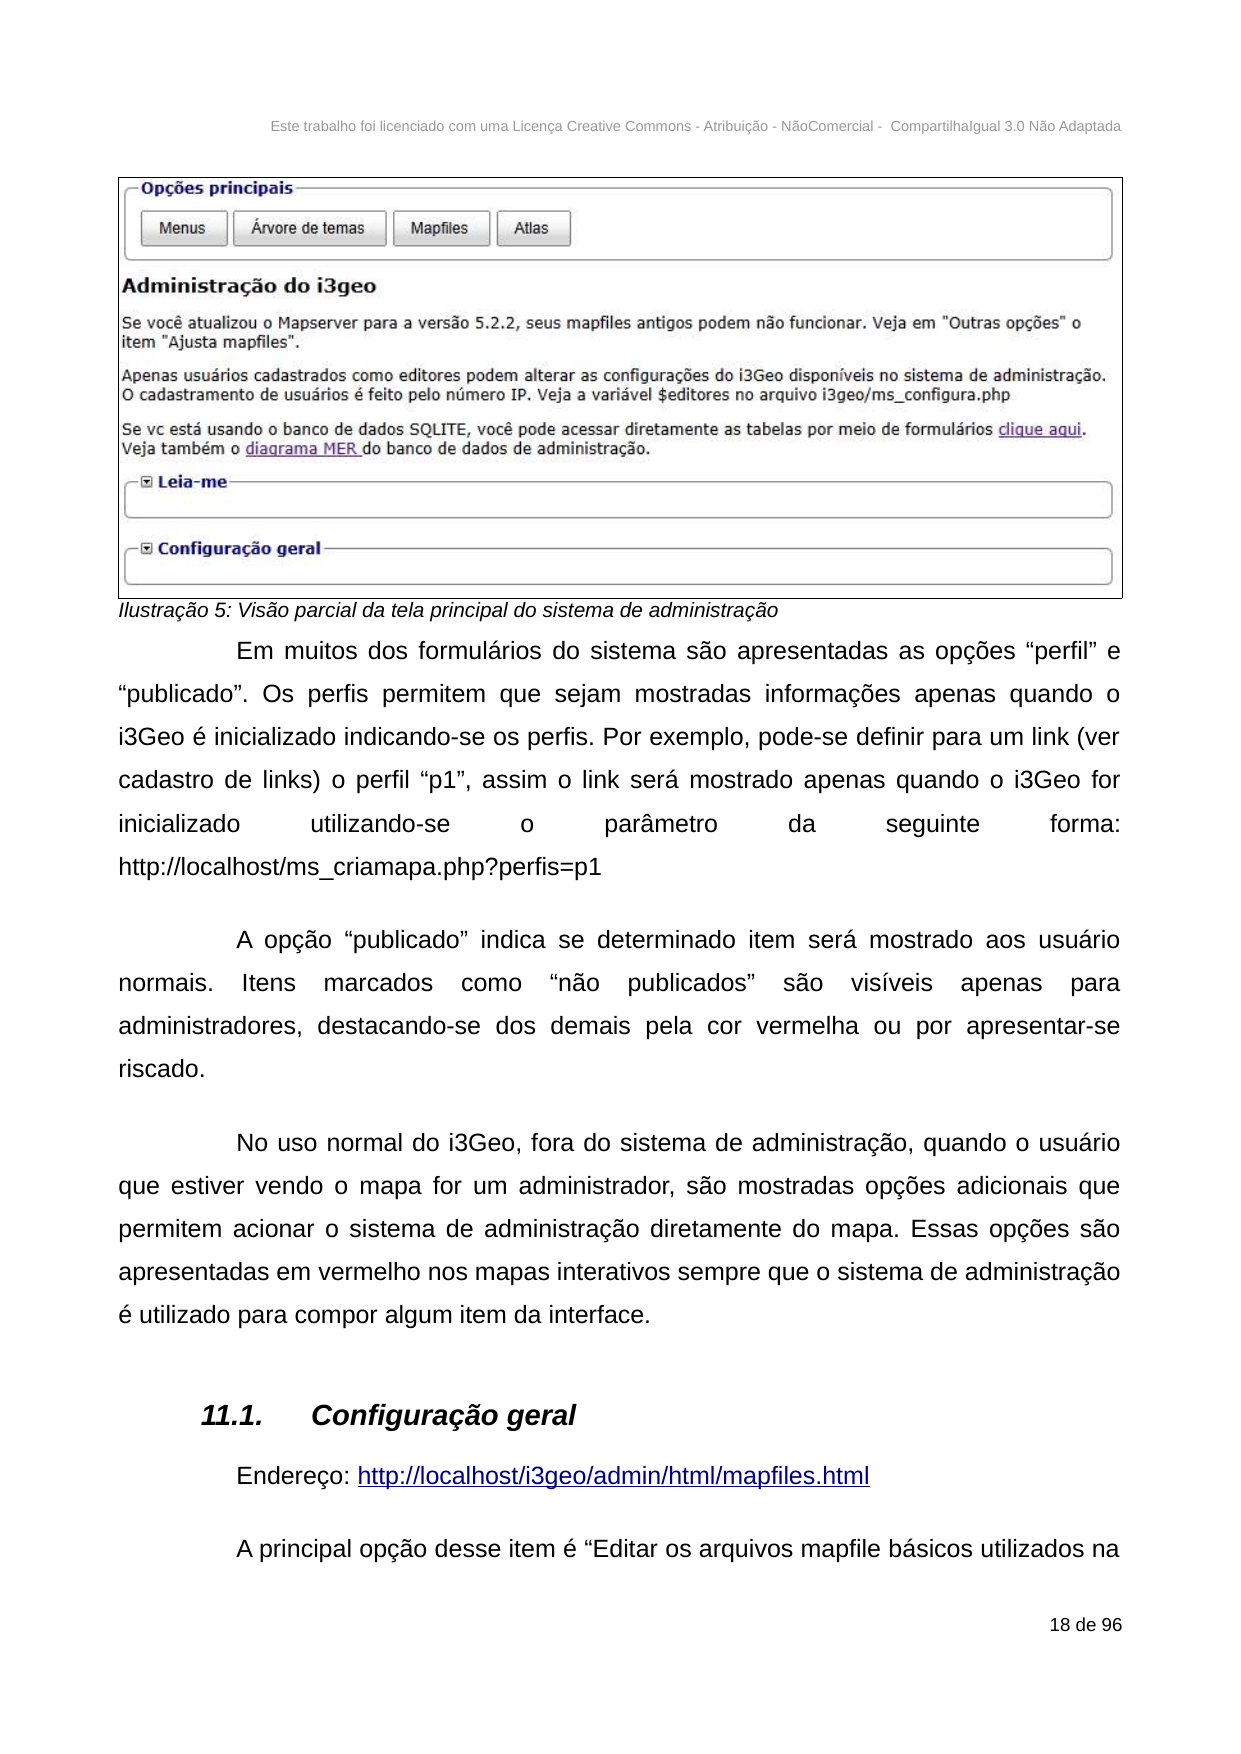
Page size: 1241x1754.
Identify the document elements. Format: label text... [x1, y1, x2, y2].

text A principal opção desse item é “Editar os arquivos mapfile básicos utilizados na [118, 1534, 1122, 1563]
text Endereço: http://localhost/i3geo/admin/html/mapfiles.html [118, 1461, 1122, 1490]
text [118, 164, 1122, 177]
text No uso normal do i3Geo, fora do sistema de administração, quando o usuário que estiver vendo o mapa for um administrador, são mostradas opções adicionais que permitem acionar o sistema de administração diretamente do mapa. Essas opções são apresentadas em vermelho nos mapas interativos sempre que o sistema de administração é utilizado para compor algum item da interface. [118, 1127, 1122, 1329]
text Ilustração 5: Visão parcial da tela principal do sistema de administração [118, 599, 1122, 622]
text A opção “publicado” indica se determinado item será mostrado aos usuário normais. Itens marcados como “não publicados” são visíveis apenas para administradores, destacando-se dos demais pela cor vermelha ou por apresentar-se riscado. [118, 925, 1122, 1083]
subtitle Configuração geral [163, 1398, 1077, 1432]
text Em muitos dos formulários do sistema são apresentadas as opções “perfil” e “publicado”. Os perfis permitem que sejam mostradas informações apenas quando o i3Geo é inicializado indicando-se os perfis. Por exemplo, pode-se definir para um link (ver cadastro de links) o perfil “p1”, assim o link será mostrado apenas quando o i3Geo for inicializado utilizando-se o parâmetro da seguinte forma: http://localhost/ms_criamapa.php?perfis=p1 [118, 622, 1122, 880]
picture [119, 178, 1122, 598]
